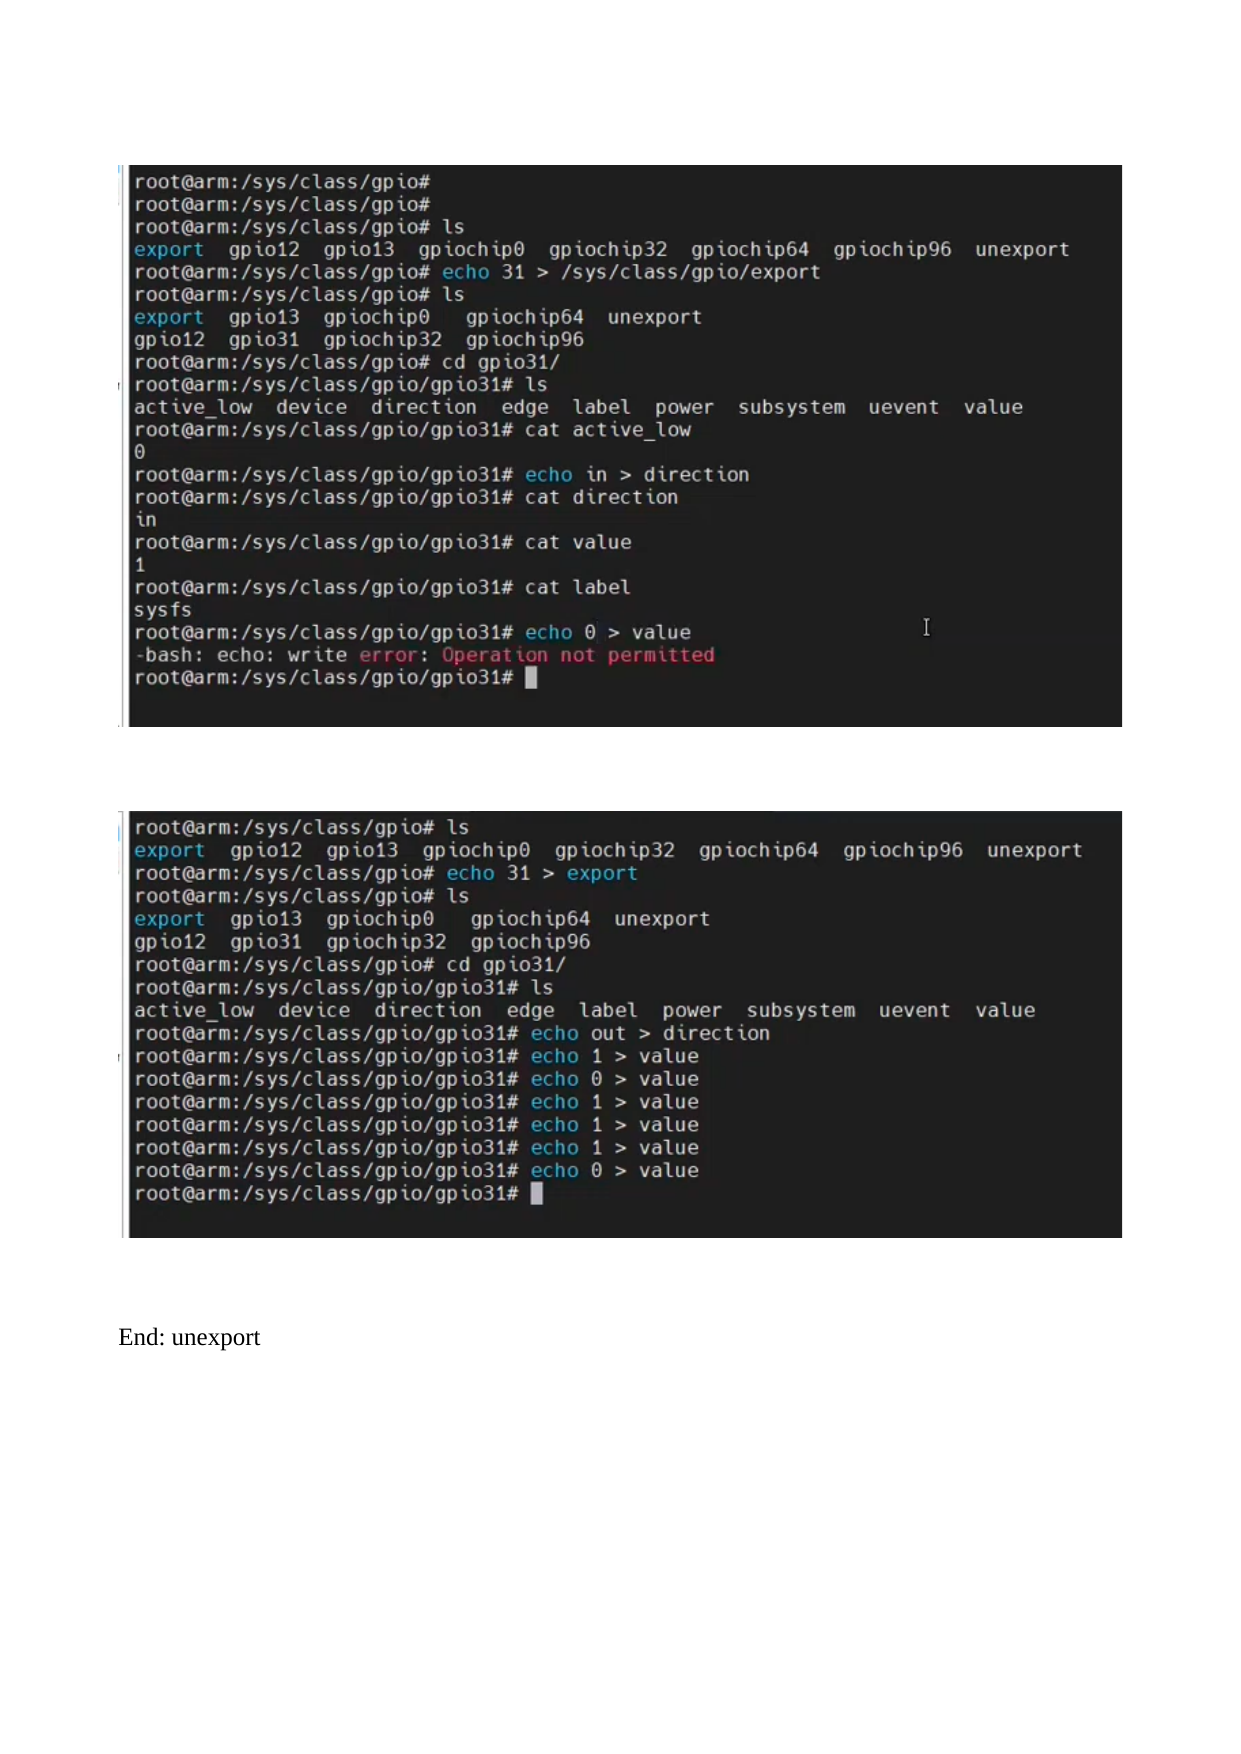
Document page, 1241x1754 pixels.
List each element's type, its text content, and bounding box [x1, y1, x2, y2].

text End: unexport [118, 1322, 1122, 1351]
picture [118, 165, 1123, 727]
picture [118, 811, 1123, 1238]
